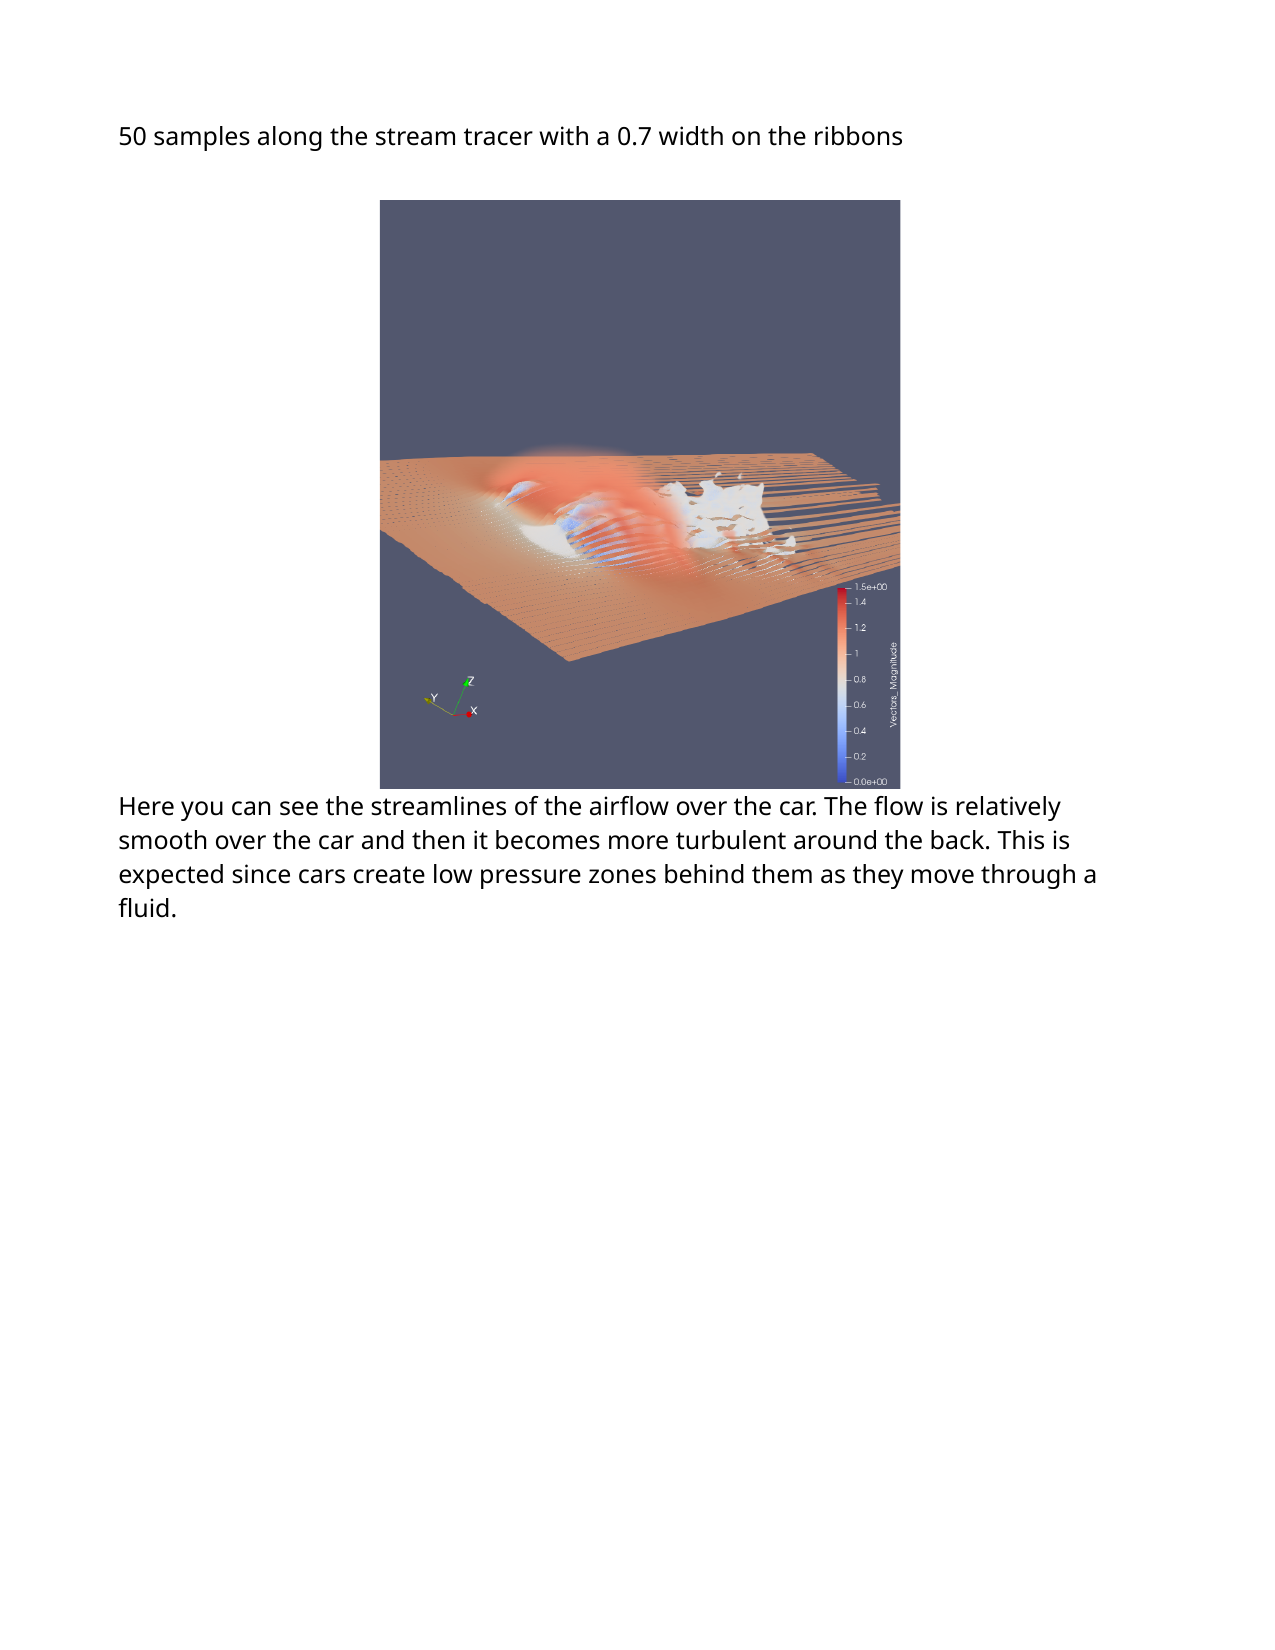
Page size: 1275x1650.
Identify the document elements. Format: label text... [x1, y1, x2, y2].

text 50 samples along the stream tracer with a 0.7 width on the ribbons [118, 118, 1157, 152]
text Here you can see the streamlines of the airflow over the car. The flow is relatively smooth over the car and then it becomes more turbulent around the back. This is expected since cars create low pressure zones behind them as they move through a fluid. [118, 186, 1157, 925]
picture [379, 200, 901, 789]
